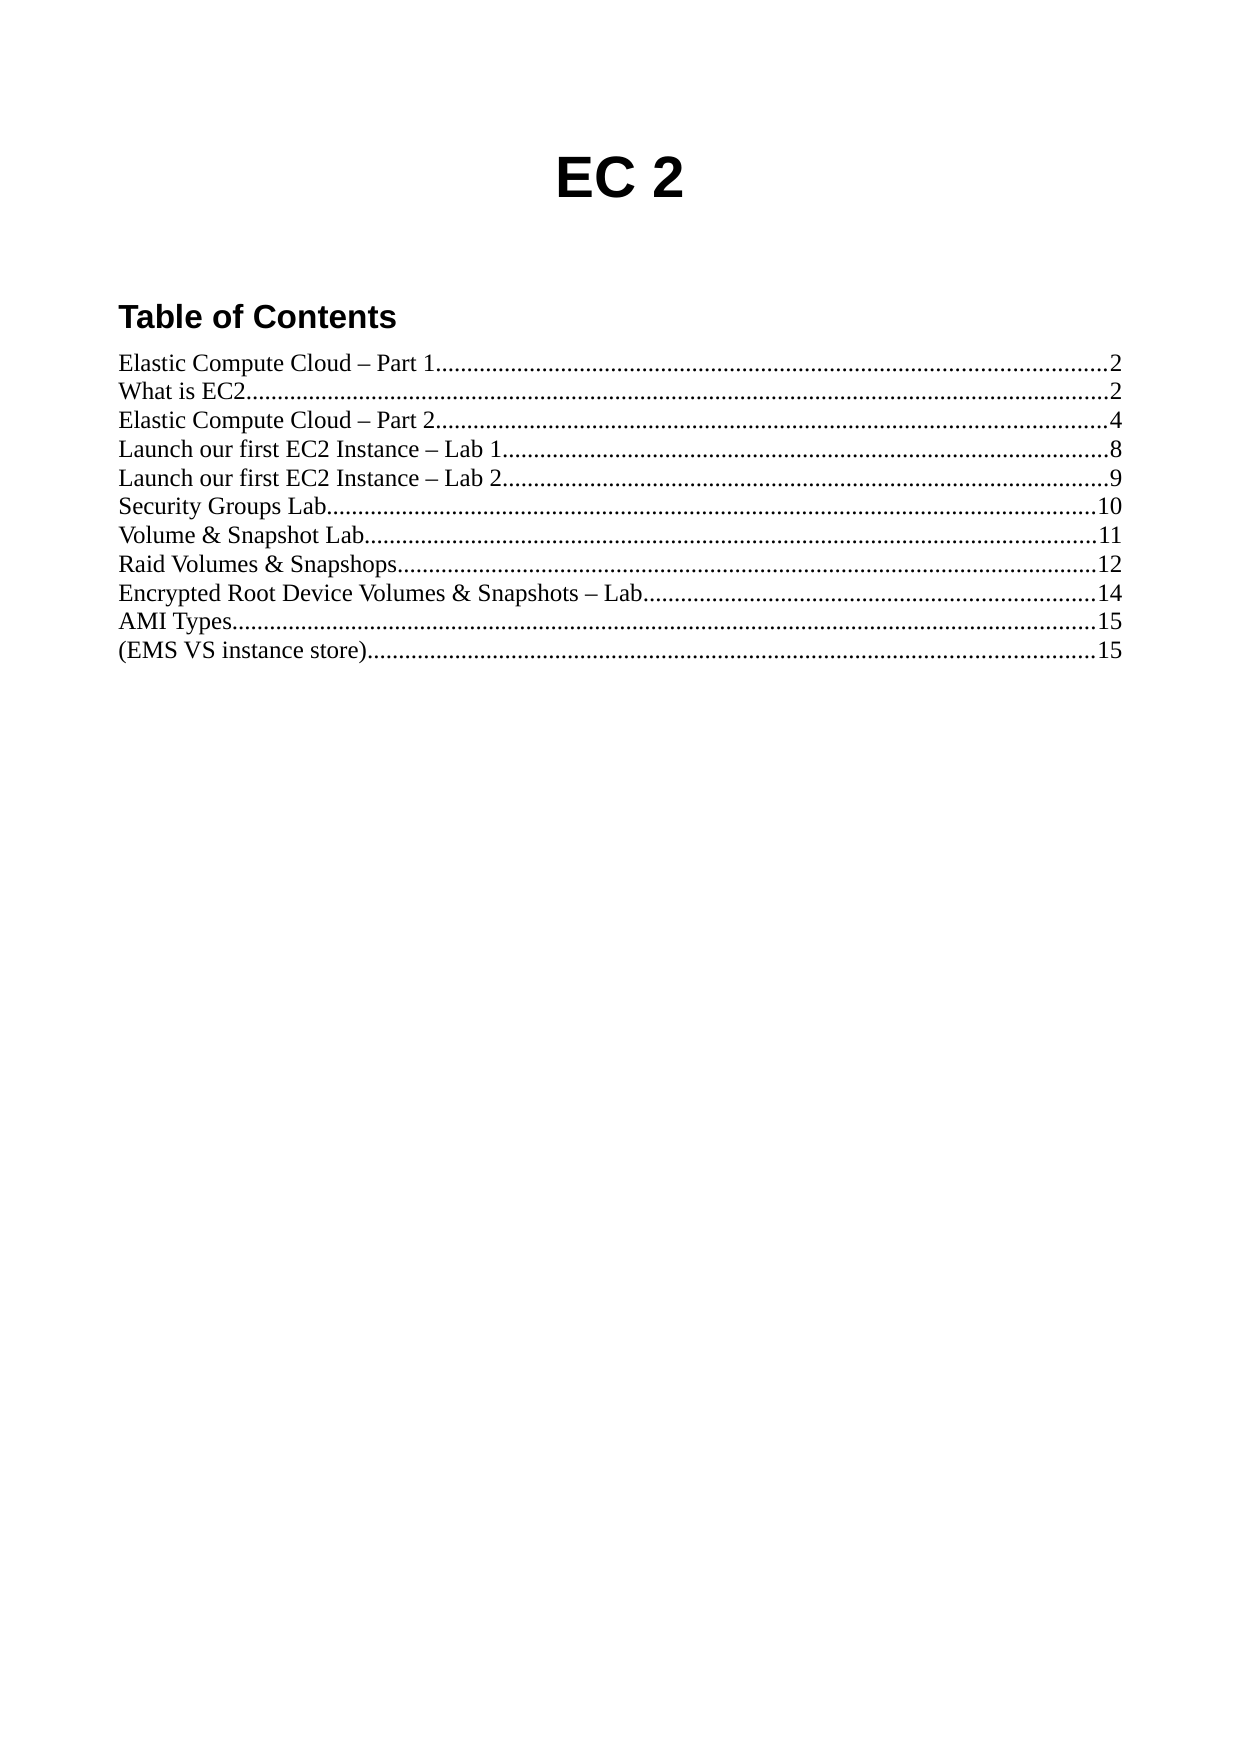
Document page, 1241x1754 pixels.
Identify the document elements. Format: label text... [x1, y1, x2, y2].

text Launch our first EC2 Instance – Lab 1 8 [118, 434, 1122, 463]
text Volume & Snapshot Lab 11 [118, 520, 1122, 549]
text Launch our first EC2 Instance – Lab 2 9 [118, 463, 1122, 491]
text What is EC2 2 [118, 376, 1122, 405]
subtitle Table of Contents [118, 297, 1122, 335]
title EC 2 [118, 143, 1122, 210]
text Elastic Compute Cloud – Part 2 4 [118, 405, 1122, 434]
text (EMS VS instance store) 15 [118, 635, 1122, 664]
text Encrypted Root Device Volumes & Snapshots – Lab 14 [118, 578, 1122, 606]
text Elastic Compute Cloud – Part 1 2 [118, 348, 1122, 376]
text Raid Volumes & Snapshops 12 [118, 549, 1122, 578]
text Security Groups Lab 10 [118, 491, 1122, 520]
text AMI Types 15 [118, 606, 1122, 635]
